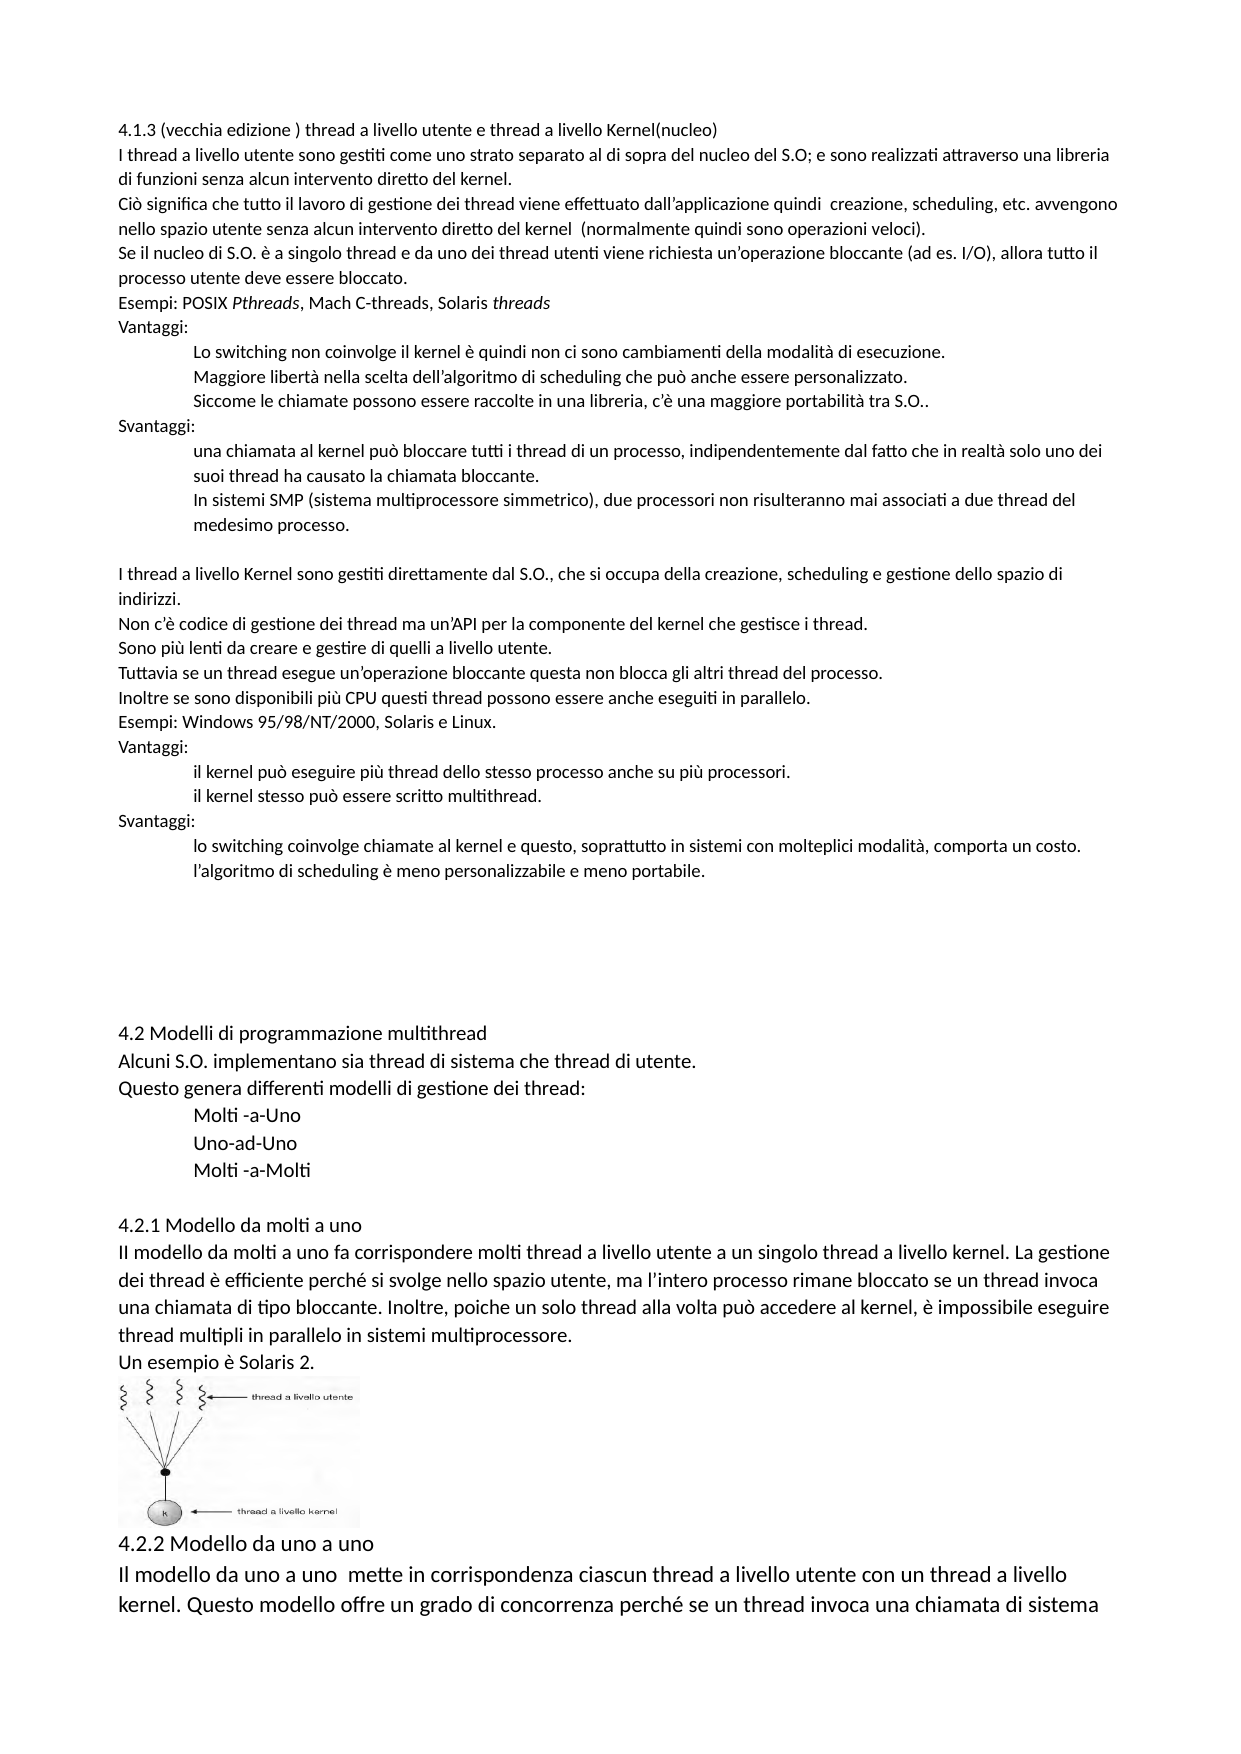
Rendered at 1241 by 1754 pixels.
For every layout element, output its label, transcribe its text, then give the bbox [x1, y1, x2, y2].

text Tuttavia se un thread esegue un’operazione bloccante questa non blocca gli altri thread del processo. [118, 661, 1122, 684]
text Il modello da uno a uno mette in corrispondenza ciascun thread a livello utente con un thread a livello kernel. Questo modello offre un grado di concorrenza perché se un thread invoca una chiamata di sistema [118, 1560, 1122, 1618]
list Siccome le chiamate possono essere raccolte in una libreria, c’è una maggiore portabilità tra S.O.. [193, 390, 1122, 413]
text 4.2.1 Modello da molti a uno [118, 1212, 1122, 1238]
text Ciò significa che tutto il lavoro di gestione dei thread viene effettuato dall’applicazione quindi creazione, scheduling, etc. avvengono nello spazio utente senza alcun intervento diretto del kernel (normalmente quindi sono operazioni veloci). [118, 192, 1122, 240]
text Questo genera differenti modelli di gestione dei thread: [118, 1075, 1122, 1101]
list il kernel può eseguire più thread dello stesso processo anche su più processori. [193, 760, 1122, 783]
text Alcuni S.O. implementano sia thread di sistema che thread di utente. [118, 1048, 1122, 1073]
text Non c’è codice di gestione dei thread ma un’API per la componente del kernel che gestisce i thread. [118, 612, 1122, 635]
text II modello da molti a uno fa corrispondere molti thread a livello utente a un singolo thread a livello kernel. La gestione dei thread è efficiente perché si svolge nello spazio utente, ma l’intero processo rimane bloccato se un thread invoca una chiamata di tipo bloccante. Inoltre, poiche un solo thread alla volta può accedere al kernel, è impossibile eseguire thread multipli in parallelo in sistemi multiprocessore. [118, 1239, 1122, 1347]
text I thread a livello Kernel sono gestiti direttamente dal S.O., che si occupa della creazione, scheduling e gestione dello spazio di indirizzi. [118, 562, 1122, 610]
text Vantaggi: [118, 316, 1122, 338]
list l’algoritmo di scheduling è meno personalizzabile e meno portabile. [193, 859, 1122, 882]
text 4.2 Modelli di programmazione multithread [118, 1020, 1122, 1046]
text 4.1.3 (vecchia edizione ) thread a livello utente e thread a livello Kernel(nucleo) [118, 118, 1122, 141]
list una chiamata al kernel può bloccare tutti i thread di un processo, indipendentemente dal fatto che in realtà solo uno dei suoi thread ha causato la chiamata bloccante. [193, 439, 1122, 487]
text Svantaggi: [118, 414, 1122, 437]
list Maggiore libertà nella scelta dell’algoritmo di scheduling che può anche essere personalizzato. [193, 365, 1122, 388]
text Un esempio è Solaris 2. [118, 1349, 1122, 1374]
text Esempi: POSIX Pthreads, Mach C-threads, Solaris threads [118, 291, 1122, 314]
text Esempi: Windows 95/98/NT/2000, Solaris e Linux. [118, 711, 1122, 733]
text Se il nucleo di S.O. è a singolo thread e da uno dei thread utenti viene richiesta un’operazione bloccante (ad es. I/O), allora tutto il processo utente deve essere bloccato. [118, 242, 1122, 289]
text Svantaggi: [118, 809, 1122, 832]
text Inoltre se sono disponibili più CPU questi thread possono essere anche eseguiti in parallelo. [118, 686, 1122, 709]
list Lo switching non coinvolge il kernel è quindi non ci sono cambiamenti della modalità di esecuzione. [193, 340, 1122, 363]
text Sono più lenti da creare e gestire di quelli a livello utente. [118, 637, 1122, 659]
list Molti -a-Uno [193, 1103, 1122, 1128]
list Molti -a-Molti [193, 1157, 1122, 1183]
list Uno-ad-Uno [193, 1130, 1122, 1155]
list In sistemi SMP (sistema multiprocessore simmetrico), due processori non risulteranno mai associati a due thread del medesimo processo. [193, 488, 1122, 536]
list il kernel stesso può essere scritto multithread. [193, 785, 1122, 808]
text 4.2.2 Modello da uno a uno [118, 1529, 1122, 1558]
list lo switching coinvolge chiamate al kernel e questo, soprattutto in sistemi con molteplici modalità, comporta un costo. [193, 834, 1122, 857]
text Vantaggi: [118, 735, 1122, 758]
text I thread a livello utente sono gestiti come uno strato separato al di sopra del nucleo del S.O; e sono realizzati attraverso una libreria di funzioni senza alcun intervento diretto del kernel. [118, 143, 1122, 190]
